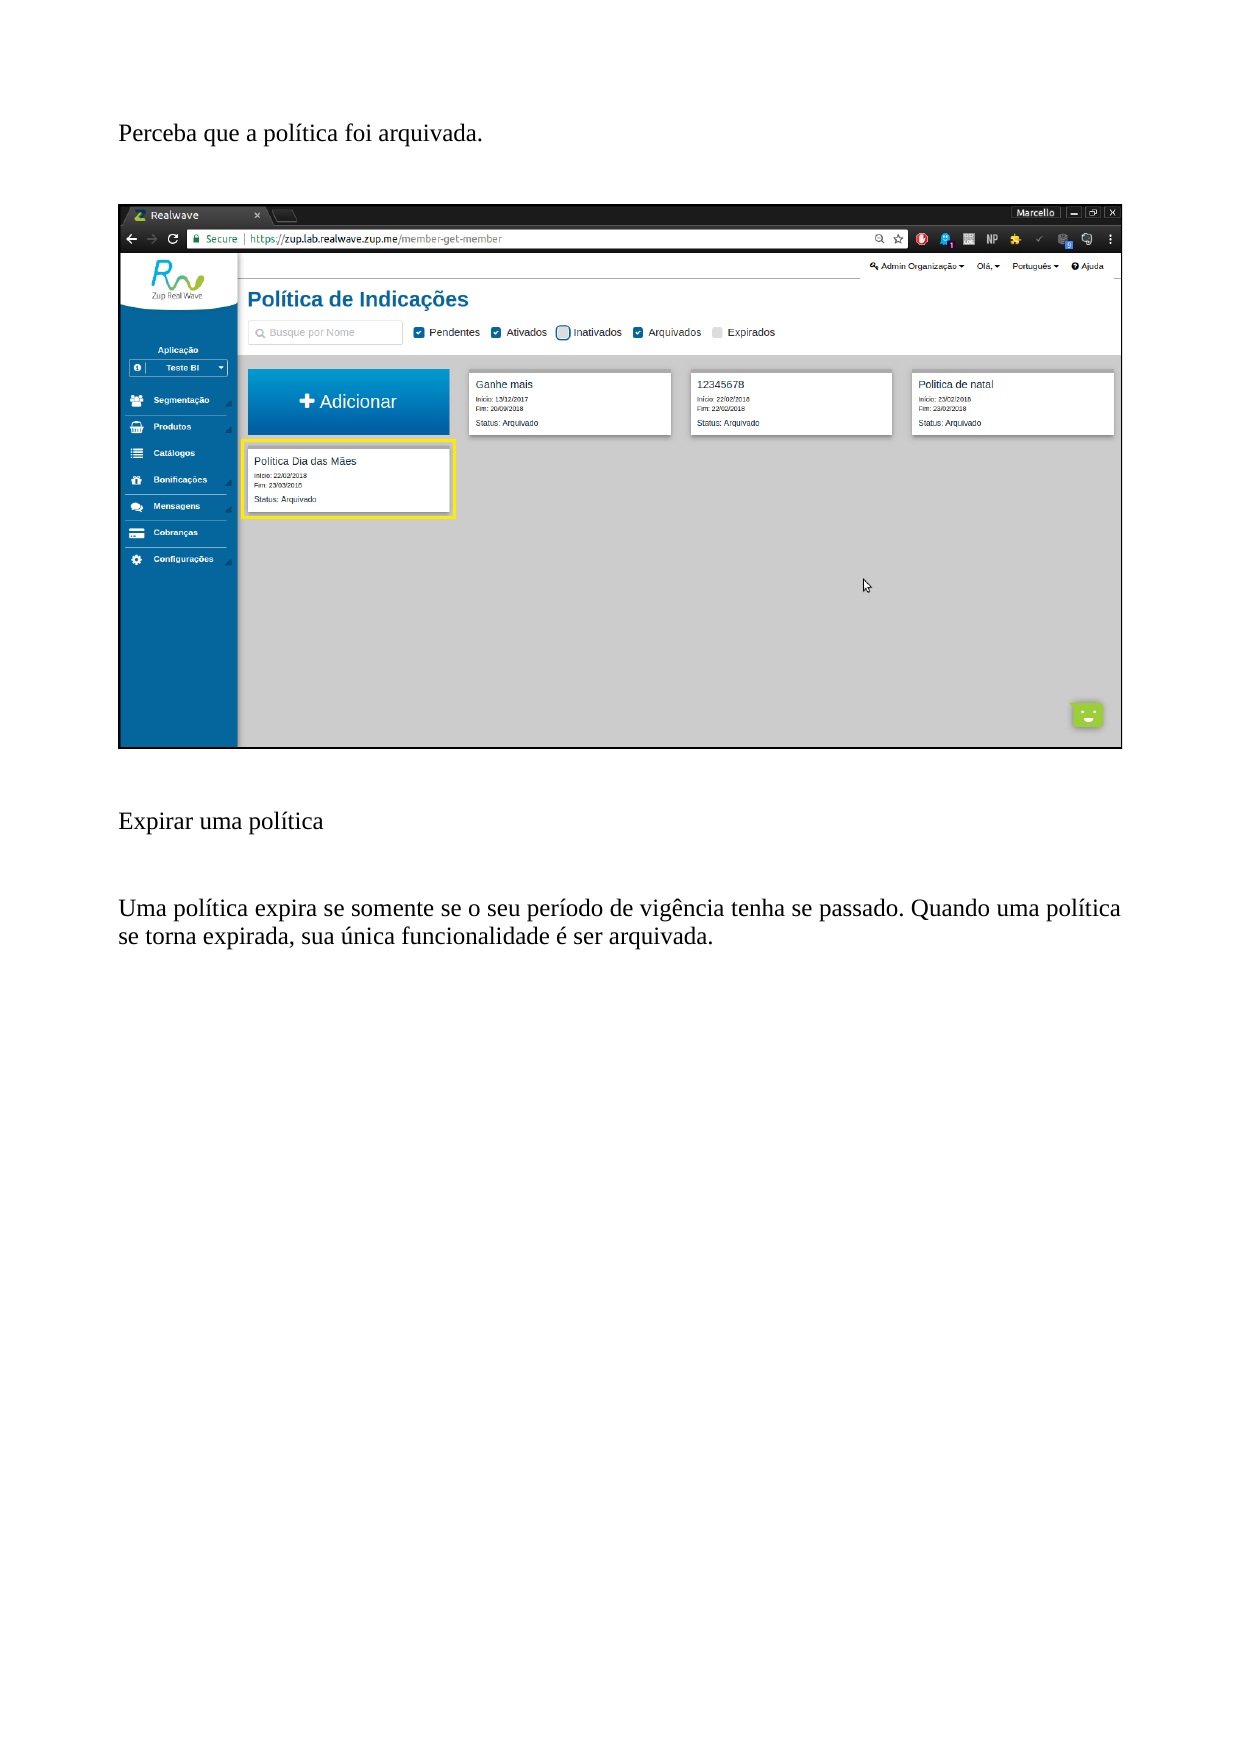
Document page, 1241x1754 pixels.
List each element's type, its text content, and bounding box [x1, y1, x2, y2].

picture [118, 204, 1123, 749]
text Expirar uma política [118, 806, 1122, 835]
text Uma política expira se somente se o seu período de vigência tenha se passado. Quando uma política se torna expirada, sua única funcionalidade é ser arquivada. [118, 893, 1122, 950]
text Perceba que a política foi arquivada. [118, 118, 1122, 147]
